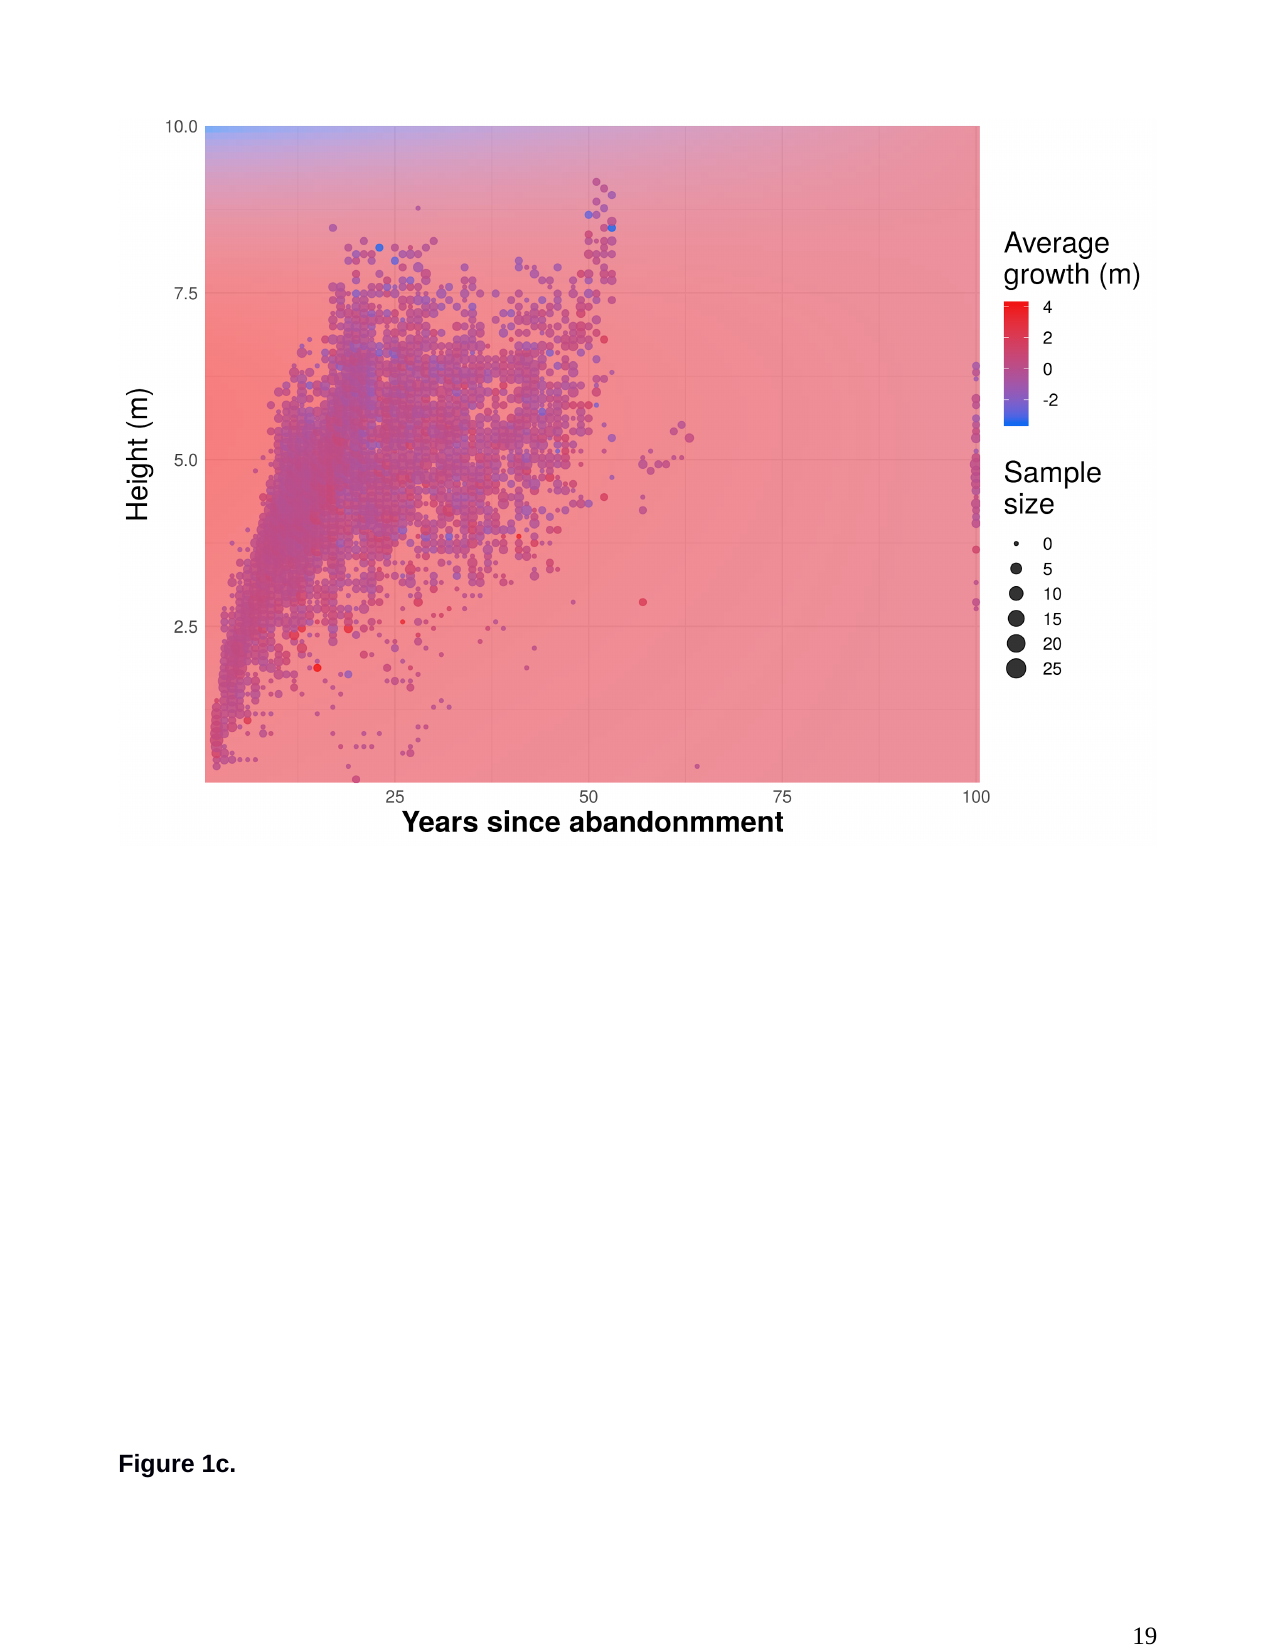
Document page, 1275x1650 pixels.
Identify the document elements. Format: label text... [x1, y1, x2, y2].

text Figure 1c. [118, 1449, 1157, 1478]
picture [118, 118, 1157, 846]
